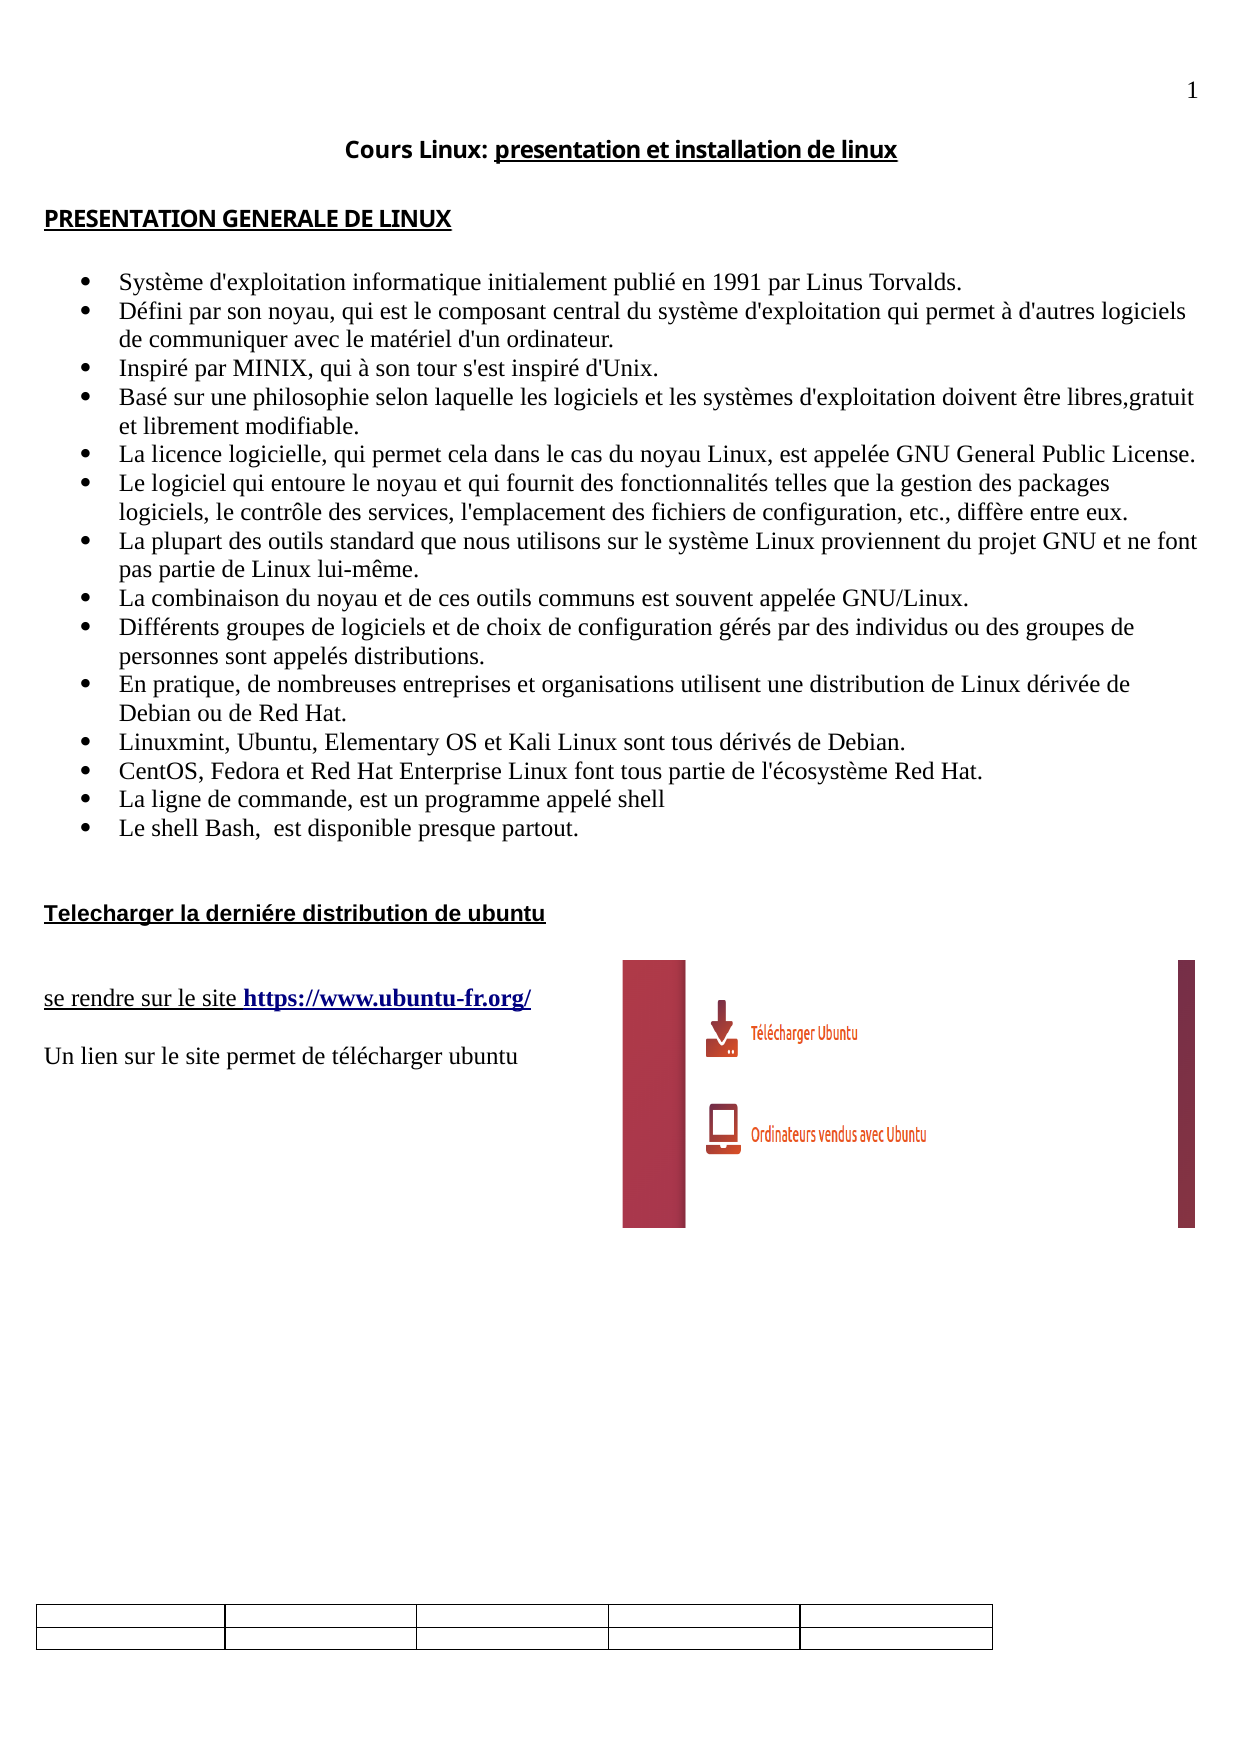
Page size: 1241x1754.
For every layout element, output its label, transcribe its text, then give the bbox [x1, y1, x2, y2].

text PRESENTATION GENERALE DE LINUX [44, 202, 1198, 234]
list Linuxmint, Ubuntu, Elementary OS et Kali Linux sont tous dérivés de Debian. [81, 727, 1198, 756]
table_header [621, 955, 1198, 1300]
list La combinaison du noyau et de ces outils communs est souvent appelée GNU/Linux. [81, 583, 1198, 612]
list La ligne de commande, est un programme appelé shell [81, 784, 1198, 813]
list Le shell Bash, est disponible presque partout. [81, 813, 1198, 842]
text Telecharger la derniére distribution de ubuntu [44, 899, 1198, 926]
picture [622, 960, 1195, 1228]
list CentOS, Fedora et Red Hat Enterprise Linux font tous partie de l'écosystème Red Hat. [81, 756, 1198, 784]
table_header se rendre sur le site https://www.ubuntu-fr.org/ Un lien sur le site permet de télécharger ubuntu [44, 955, 621, 1300]
text Cours Linux: presentation et installation de linux [44, 132, 1198, 165]
list La licence logicielle, qui permet cela dans le cas du noyau Linux, est appelée GNU General Public License. [81, 439, 1198, 468]
list Inspiré par MINIX, qui à son tour s'est inspiré d'Unix. [81, 353, 1198, 382]
list Le logiciel qui entoure le noyau et qui fournit des fonctionnalités telles que la gestion des packages logiciels, le contrôle des services, l'emplacement des fichiers de configuration, etc., diffère entre eux. [81, 468, 1198, 526]
list Basé sur une philosophie selon laquelle les logiciels et les systèmes d'exploitation doivent être libres,gratuit et librement modifiable. [81, 382, 1198, 439]
list Différents groupes de logiciels et de choix de configuration gérés par des individus ou des groupes de personnes sont appelés distributions. [81, 612, 1198, 669]
list La plupart des outils standard que nous utilisons sur le système Linux proviennent du projet GNU et ne font pas partie de Linux lui-même. [81, 526, 1198, 583]
list En pratique, de nombreuses entreprises et organisations utilisent une distribution de Linux dérivée de Debian ou de Red Hat. [81, 669, 1198, 727]
list Défini par son noyau, qui est le composant central du système d'exploitation qui permet à d'autres logiciels de communiquer avec le matériel d'un ordinateur. [81, 296, 1198, 353]
list Système d'exploitation informatique initialement publié en 1991 par Linus Torvalds. [81, 267, 1198, 296]
